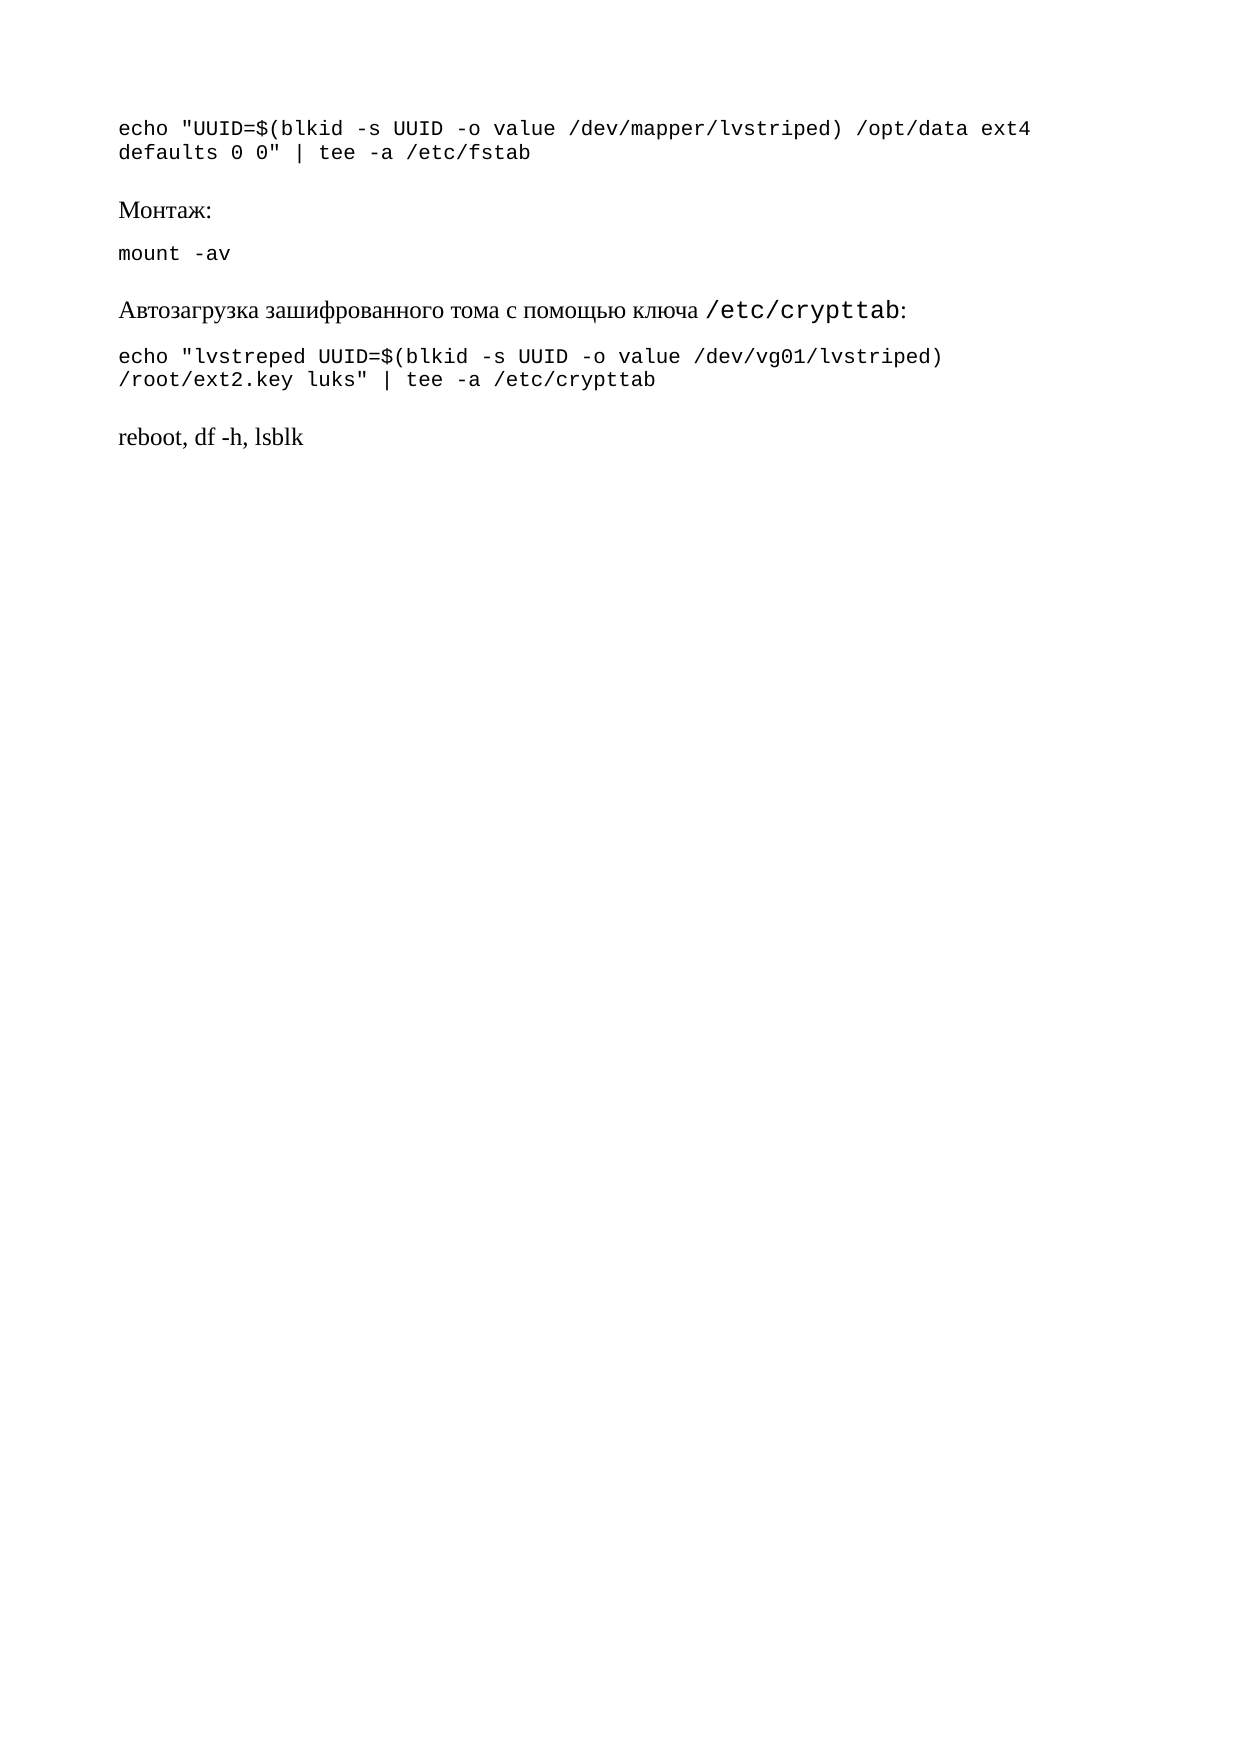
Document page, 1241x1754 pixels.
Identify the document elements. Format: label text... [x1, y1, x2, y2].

text echo "lvstreped UUID=$(blkid -s UUID -o value /dev/vg01/lvstriped) /root/ext2.key luks" | tee -a /etc/crypttab [118, 346, 1122, 393]
text reboot, df -h, lsblk [118, 422, 1122, 451]
text Автозагрузка зашифрованного тома с помощью ключа /etc/crypttab: [118, 296, 1122, 326]
text Монтаж: [118, 195, 1122, 224]
text mount -av [118, 242, 1122, 266]
text echo "UUID=$(blkid -s UUID -o value /dev/mapper/lvstriped) /opt/data ext4 defaults 0 0" | tee -a /etc/fstab [118, 118, 1122, 165]
